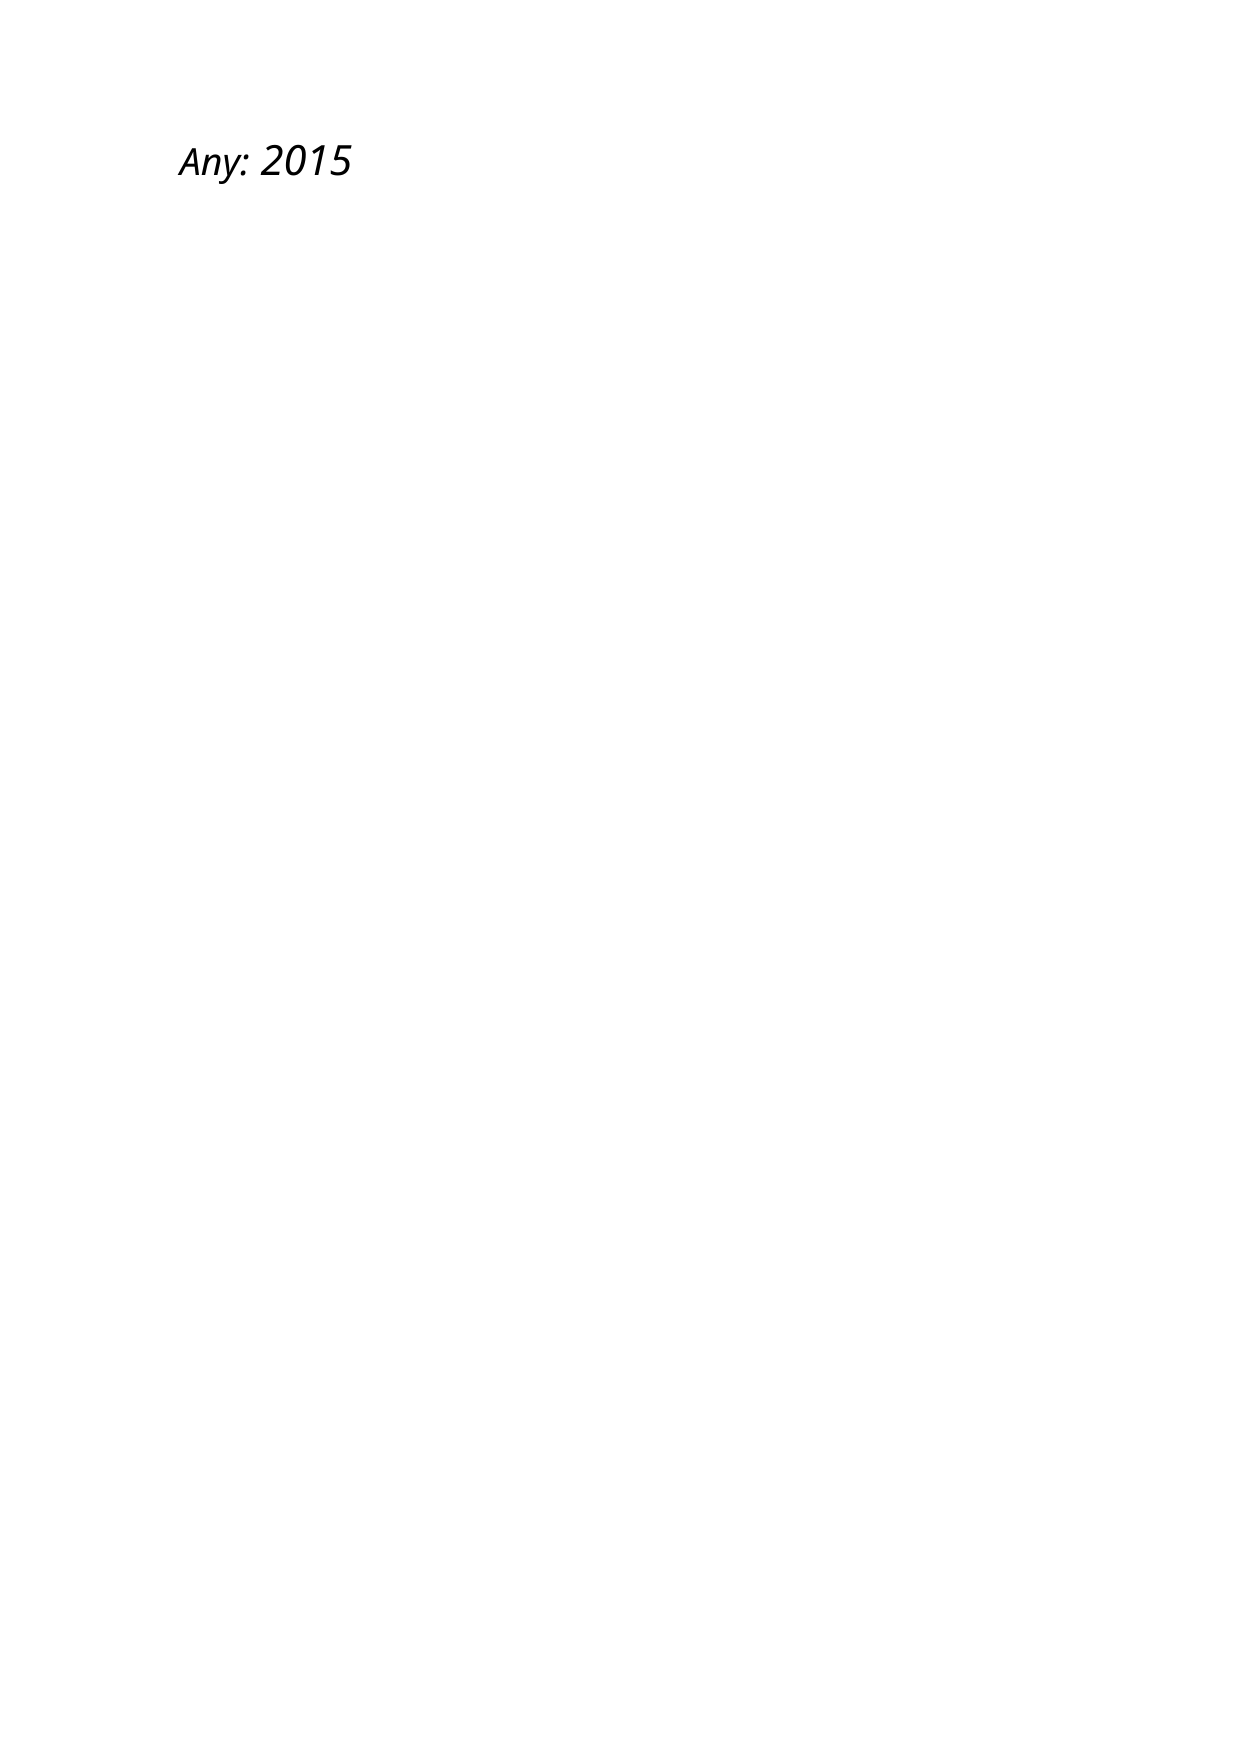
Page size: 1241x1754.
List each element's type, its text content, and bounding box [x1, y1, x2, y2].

text Any: 2015 [150, 131, 1090, 188]
